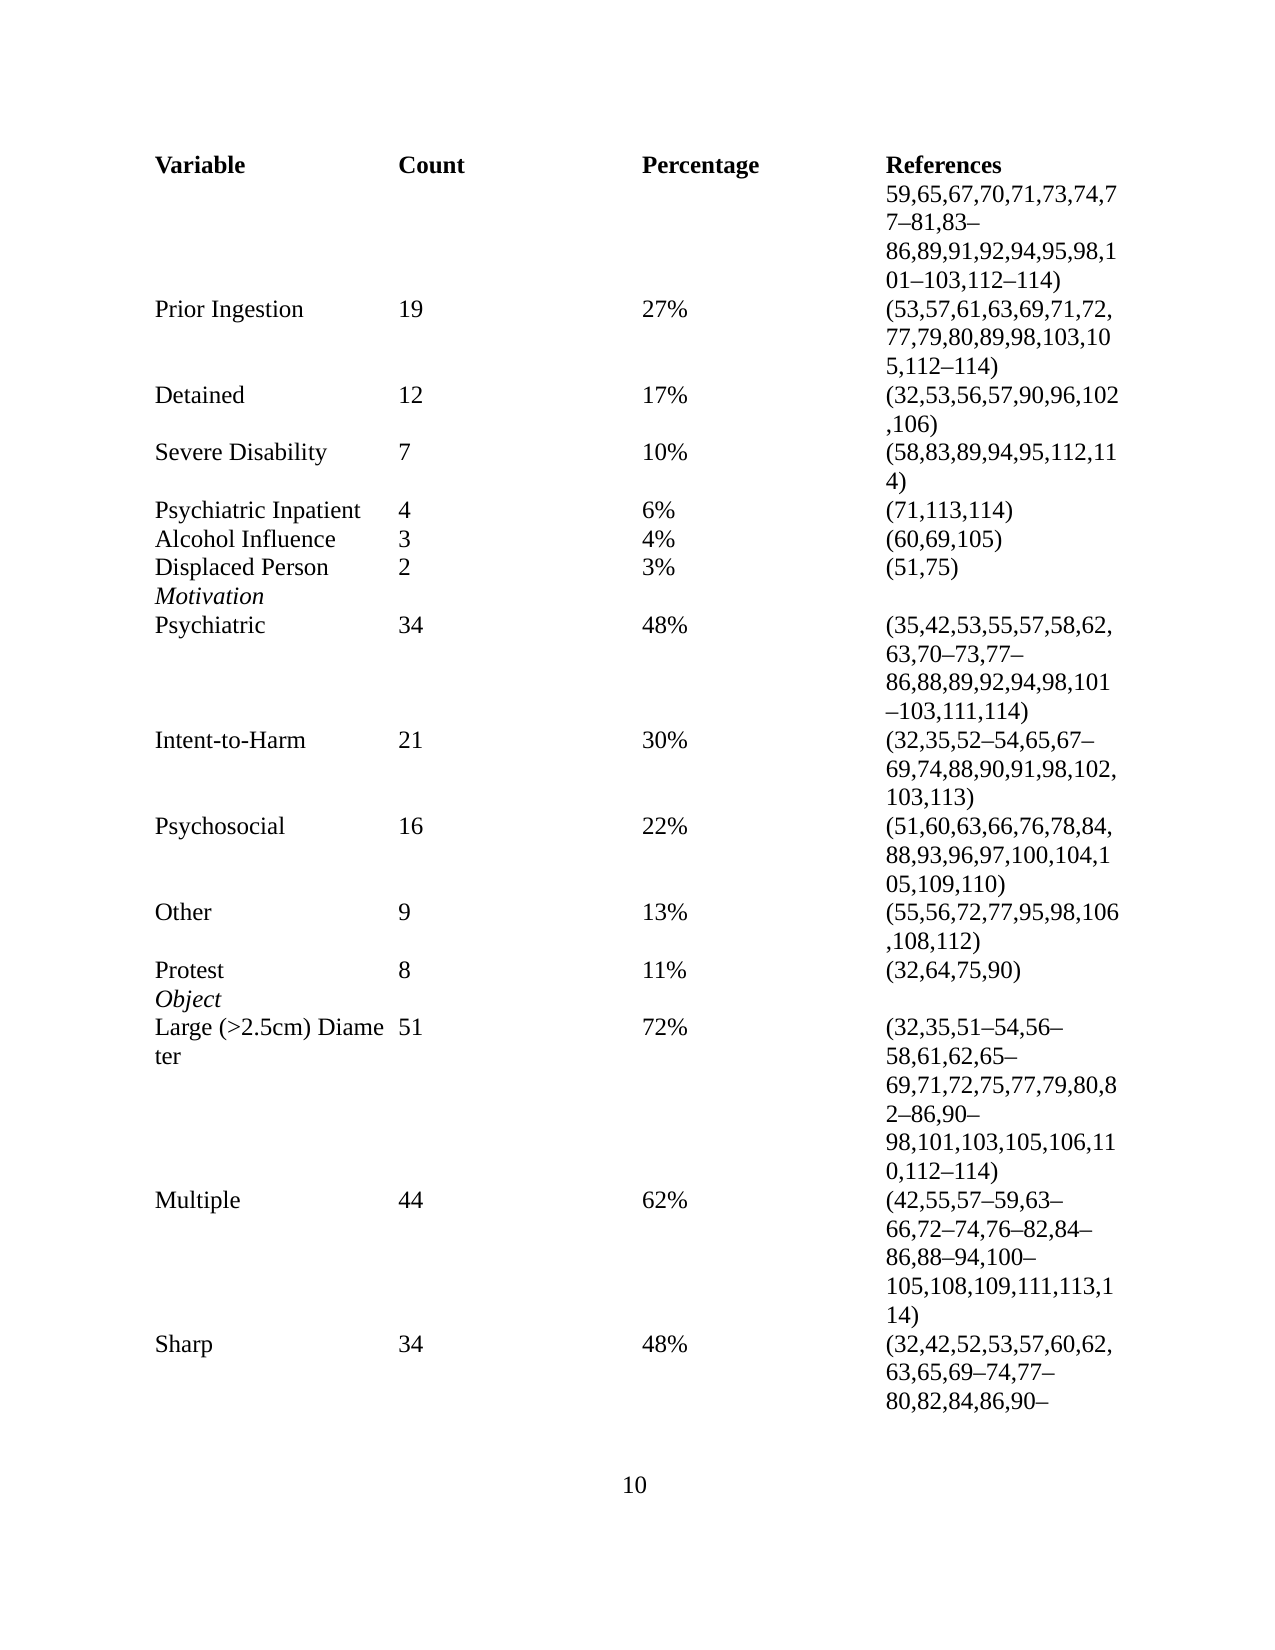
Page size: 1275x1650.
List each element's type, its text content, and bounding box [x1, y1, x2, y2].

table_cell Severe Disability [150, 438, 394, 495]
table_cell 12 [394, 380, 637, 437]
table_cell 17% [638, 380, 881, 437]
table_cell (32,64,75,90) [881, 955, 1125, 984]
table_cell 27% [638, 294, 881, 380]
table_cell Motivation [150, 581, 1125, 610]
table_cell 51 [394, 1013, 637, 1185]
table_cell 19 [394, 294, 637, 380]
table_cell (58,83,89,94,95,112,114) [881, 438, 1125, 495]
table_cell Displaced Person [150, 553, 394, 581]
table_header Percentage [638, 150, 881, 179]
table_cell 11% [638, 955, 881, 984]
table_cell (42,55,57–59,63–66,72–74,76–82,84–86,88–94,100–105,108,109,111,113,114) [881, 1185, 1125, 1329]
table_cell Object [150, 984, 1125, 1012]
table_cell 34 [394, 1329, 637, 1415]
table_cell 34 [394, 610, 637, 725]
table_cell Prior Ingestion [150, 294, 394, 380]
table_cell 72% [638, 1013, 881, 1185]
table_cell (51,75) [881, 553, 1125, 581]
table_cell (51,60,63,66,76,78,84,88,93,96,97,100,104,105,109,110) [881, 811, 1125, 897]
table_cell (35,42,53,55,57,58,62,63,70–73,77–86,88,89,92,94,98,101–103,111,114) [881, 610, 1125, 725]
table_cell Other [150, 898, 394, 955]
table_cell [150, 179, 394, 294]
table_cell [394, 179, 637, 294]
table_cell Detained [150, 380, 394, 437]
table_cell 21 [394, 725, 637, 811]
table_cell Psychosocial [150, 811, 394, 897]
table_cell Alcohol Influence [150, 524, 394, 552]
table_cell Large (>2.5cm) Diameter [150, 1013, 394, 1185]
table_cell [638, 179, 881, 294]
table_cell 44 [394, 1185, 637, 1329]
table_cell 4% [638, 524, 881, 552]
table_cell (60,69,105) [881, 524, 1125, 552]
table_cell 6% [638, 495, 881, 524]
table_cell 48% [638, 610, 881, 725]
table_header References [881, 150, 1125, 179]
table_cell 10% [638, 438, 881, 495]
table_cell 48% [638, 1329, 881, 1415]
table_cell 30% [638, 725, 881, 811]
table_cell 3 [394, 524, 637, 552]
table_cell Intent-to-Harm [150, 725, 394, 811]
table_cell (53,57,61,63,69,71,72,77,79,80,89,98,103,105,112–114) [881, 294, 1125, 380]
table_cell Multiple [150, 1185, 394, 1329]
table_cell Psychiatric [150, 610, 394, 725]
table_cell Sharp [150, 1329, 394, 1415]
table_cell Protest [150, 955, 394, 984]
table_cell 2 [394, 553, 637, 581]
table_cell (32,42,52,53,57,60,62,63,65,69–74,77–80,82,84,86,90– [881, 1329, 1125, 1415]
table_cell (32,53,56,57,90,96,102,106) [881, 380, 1125, 437]
table_cell 3% [638, 553, 881, 581]
table_header Variable [150, 150, 394, 179]
table_cell 13% [638, 898, 881, 955]
table_cell 7 [394, 438, 637, 495]
table_cell (32,35,52–54,65,67–69,74,88,90,91,98,102,103,113) [881, 725, 1125, 811]
table_cell 9 [394, 898, 637, 955]
table_cell 8 [394, 955, 637, 984]
table_cell (32,35,51–54,56–58,61,62,65–69,71,72,75,77,79,80,82–86,90–98,101,103,105,106,110,112–114) [881, 1013, 1125, 1185]
table_header Count [394, 150, 637, 179]
table_cell 4 [394, 495, 637, 524]
table_cell 22% [638, 811, 881, 897]
table_cell Psychiatric Inpatient [150, 495, 394, 524]
table_cell 62% [638, 1185, 881, 1329]
table_cell 59,65,67,70,71,73,74,77–81,83–86,89,91,92,94,95,98,101–103,112–114) [881, 179, 1125, 294]
table_cell (55,56,72,77,95,98,106,108,112) [881, 898, 1125, 955]
table_cell 16 [394, 811, 637, 897]
table_cell (71,113,114) [881, 495, 1125, 524]
